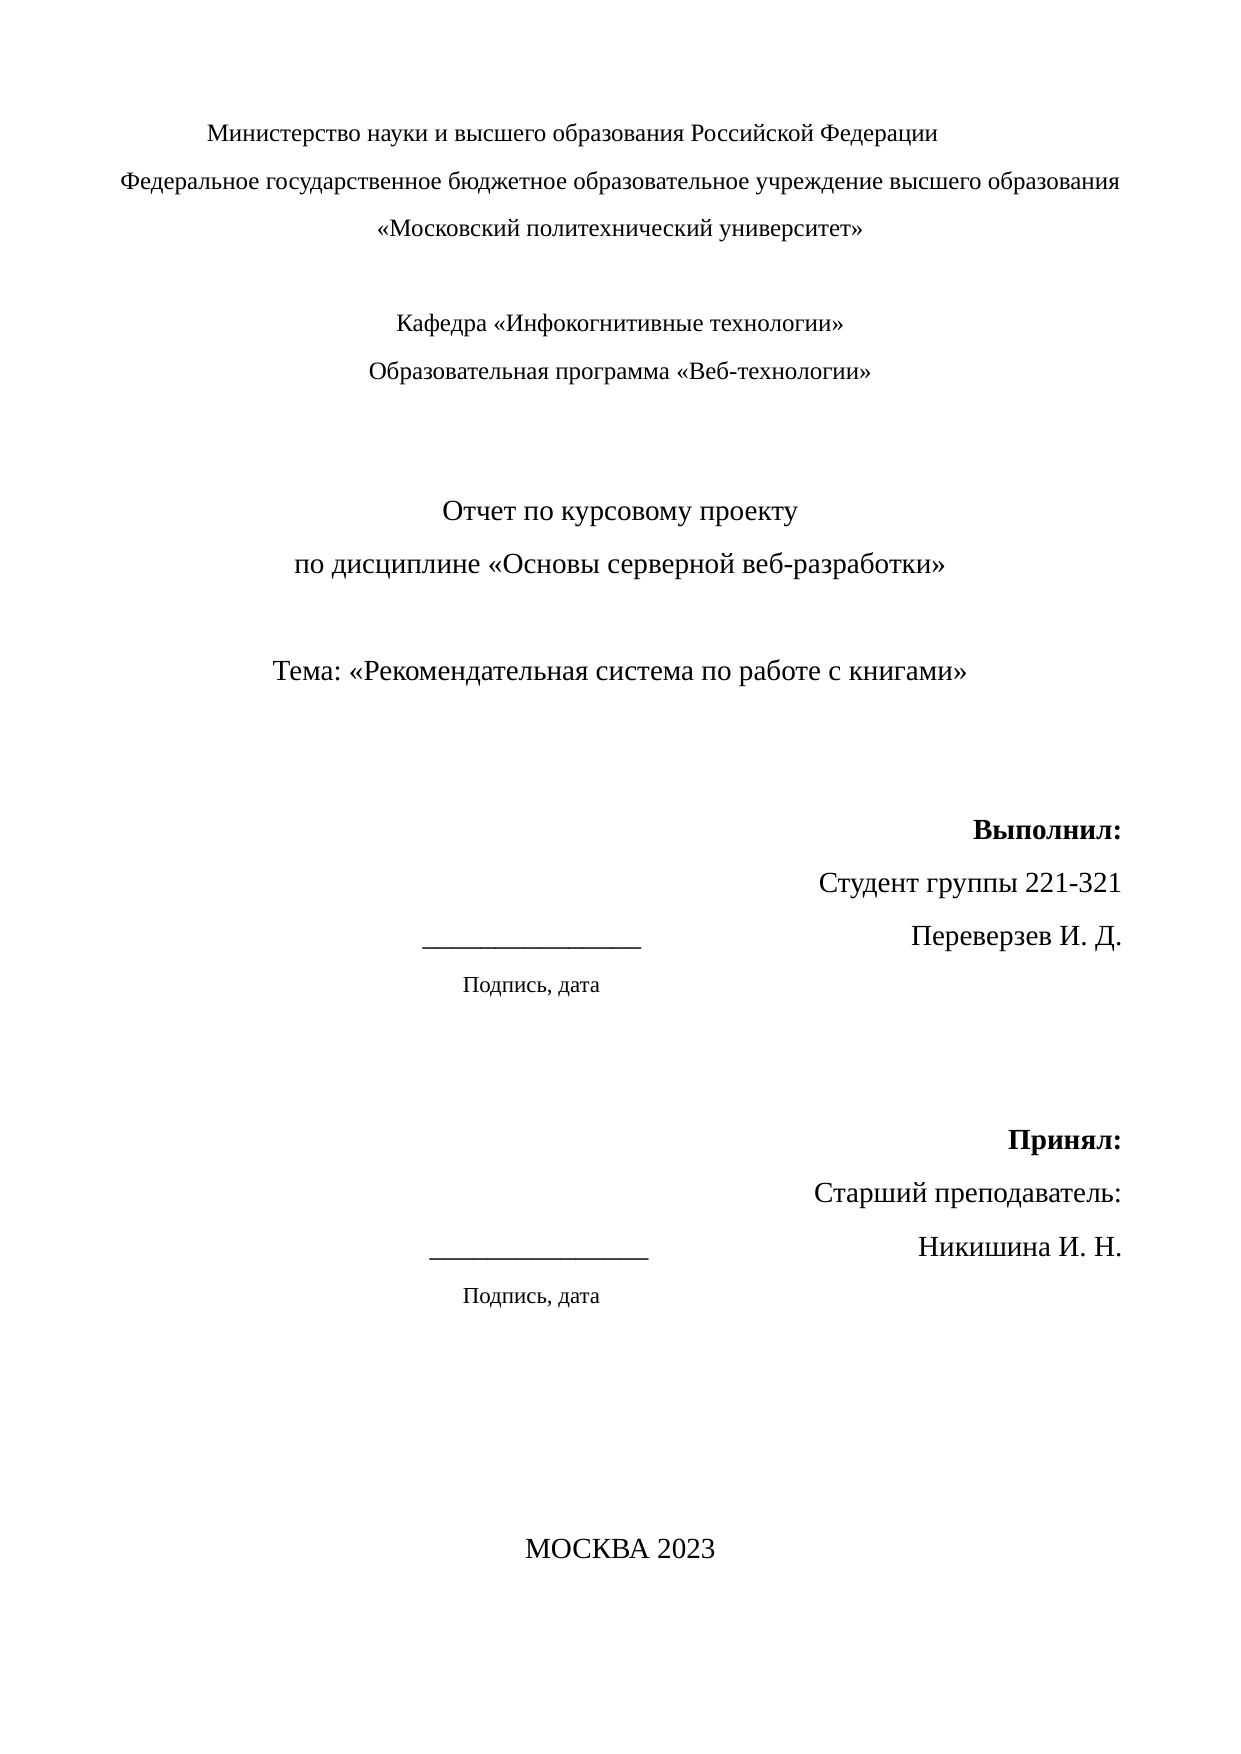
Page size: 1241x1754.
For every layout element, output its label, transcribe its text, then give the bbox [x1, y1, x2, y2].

text Старший преподаватель: [118, 1176, 1122, 1209]
text Подпись, дата [118, 971, 1122, 998]
text Выполнил: [118, 812, 1122, 846]
text _______________ Переверзев И. Д. [118, 918, 1122, 952]
text Подпись, дата [118, 1282, 1122, 1308]
text Министерство науки и высшего образования Российской Федерации [118, 118, 1122, 147]
text _______________ Никишина И. Н. [118, 1229, 1122, 1262]
text Принял: [118, 1122, 1122, 1156]
text Студент группы 221-321 [118, 865, 1122, 899]
text по дисциплине «Основы серверной веб-разработки» [118, 546, 1122, 580]
text «Московский политехнический университет» [118, 213, 1122, 242]
text МОСКВА 2023 [118, 1531, 1122, 1564]
text Образовательная программа «Веб-технологии» [118, 356, 1122, 385]
text Федеральное государственное бюджетное образовательное учреждение высшего образования [118, 166, 1122, 194]
text Кафедра «Инфокогнитивные технологии» [118, 308, 1122, 337]
text Отчет по курсовому проекту [118, 493, 1122, 527]
text Тема: «Рекомендательная система по работе с книгами» [118, 653, 1122, 686]
